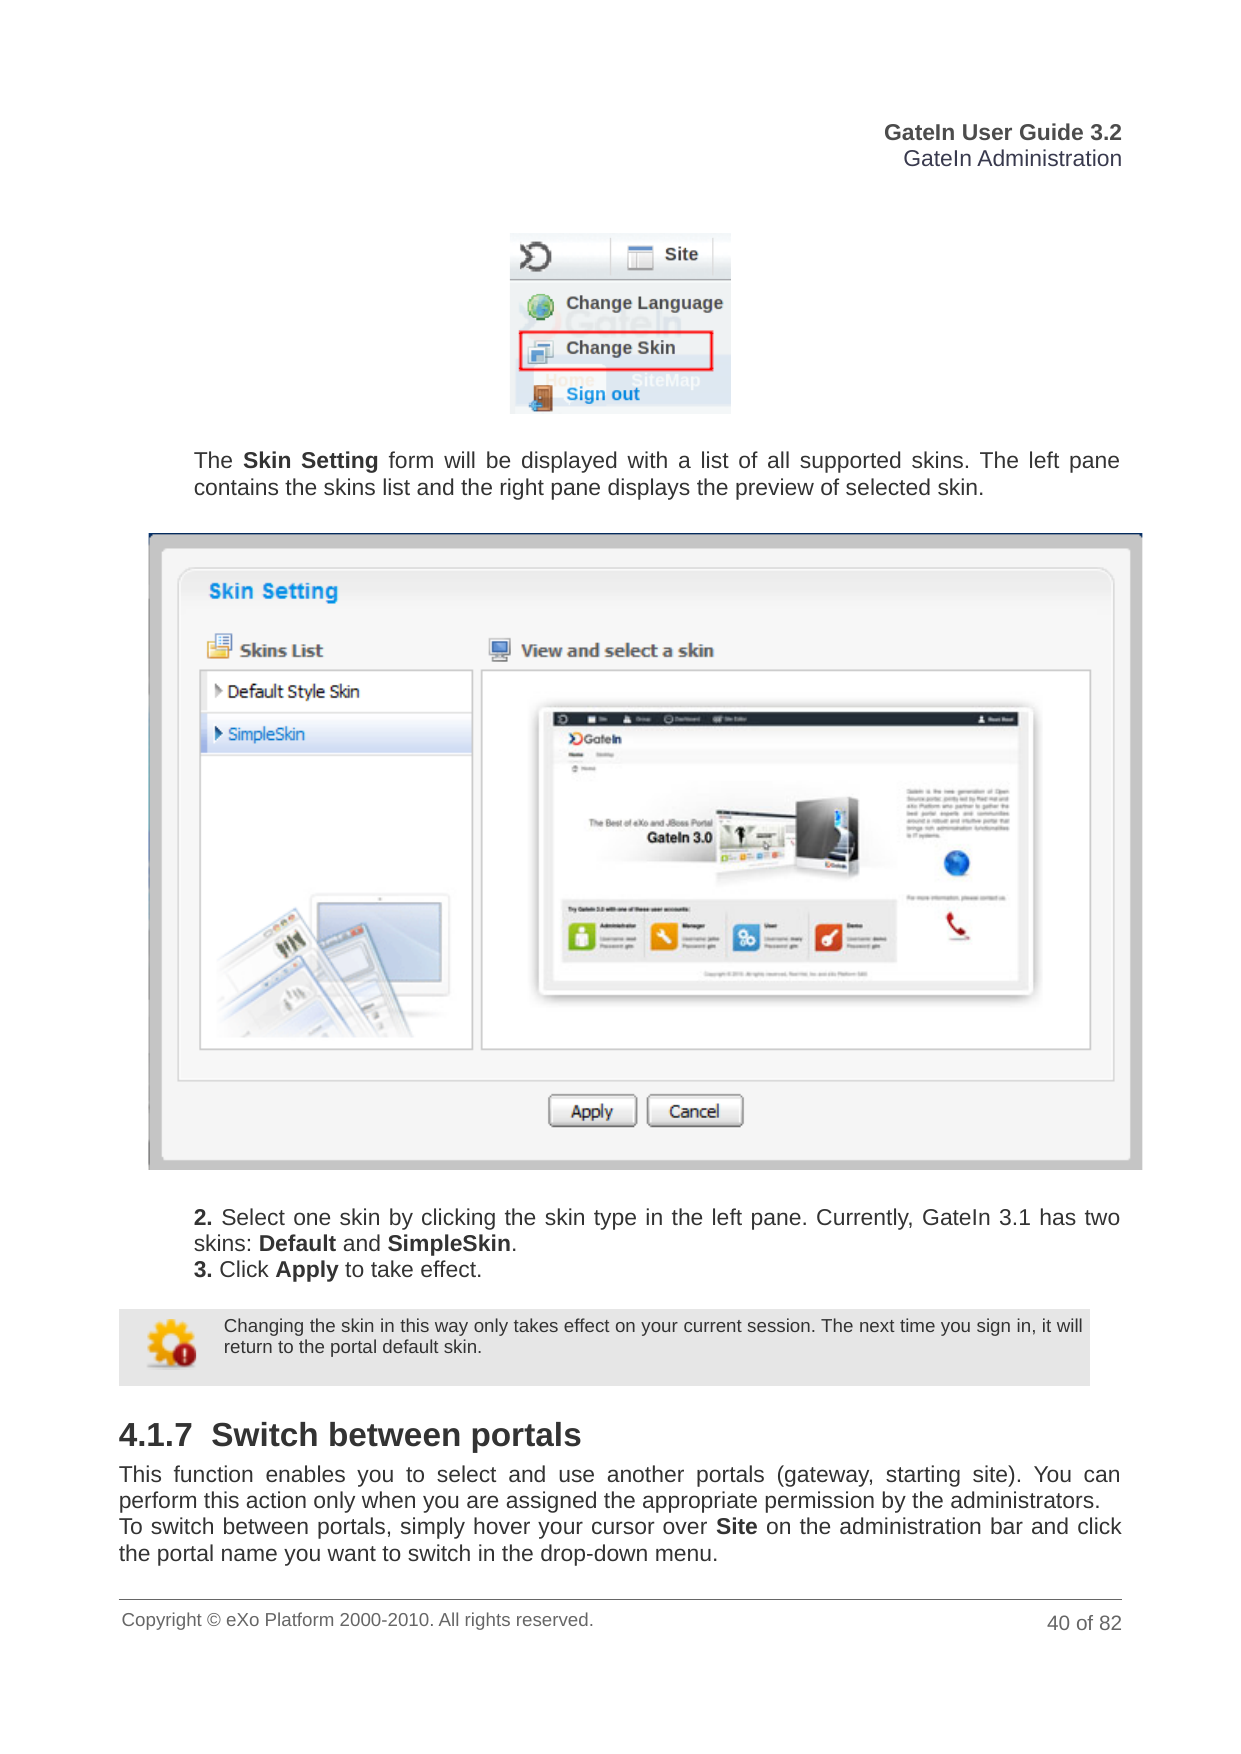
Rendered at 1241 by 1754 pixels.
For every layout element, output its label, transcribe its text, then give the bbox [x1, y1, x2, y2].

list 2. Select one skin by clicking the skin type in the left pane. Currently, GateIn 3.1 has two skins: Default and SimpleSkin. [156, 1204, 1122, 1256]
text This function enables you to select and use another portals (gateway, starting site). You can perform this action only when you are assigned the appropriate permission by the administrators. [118, 1461, 1122, 1513]
list 3. Click Apply to take effect. [156, 1256, 1122, 1283]
list The Skin Setting form will be displayed with a list of all supported skins. The left pane contains the skins list and the right pane displays the preview of selected skin. [156, 447, 1122, 500]
picture [146, 1319, 197, 1370]
table_header [119, 1309, 217, 1386]
table_header Changing the skin in this way only takes effect on your current session. The next time you sign in, it will return to the portal default skin. [217, 1309, 1090, 1386]
picture [509, 233, 731, 414]
list To switch between portals, simply hover your cursor over Site on the administration bar and click the portal name you want to switch in the drop-down menu. [118, 1513, 1122, 1566]
subtitle Switch between portals [118, 1415, 1122, 1453]
